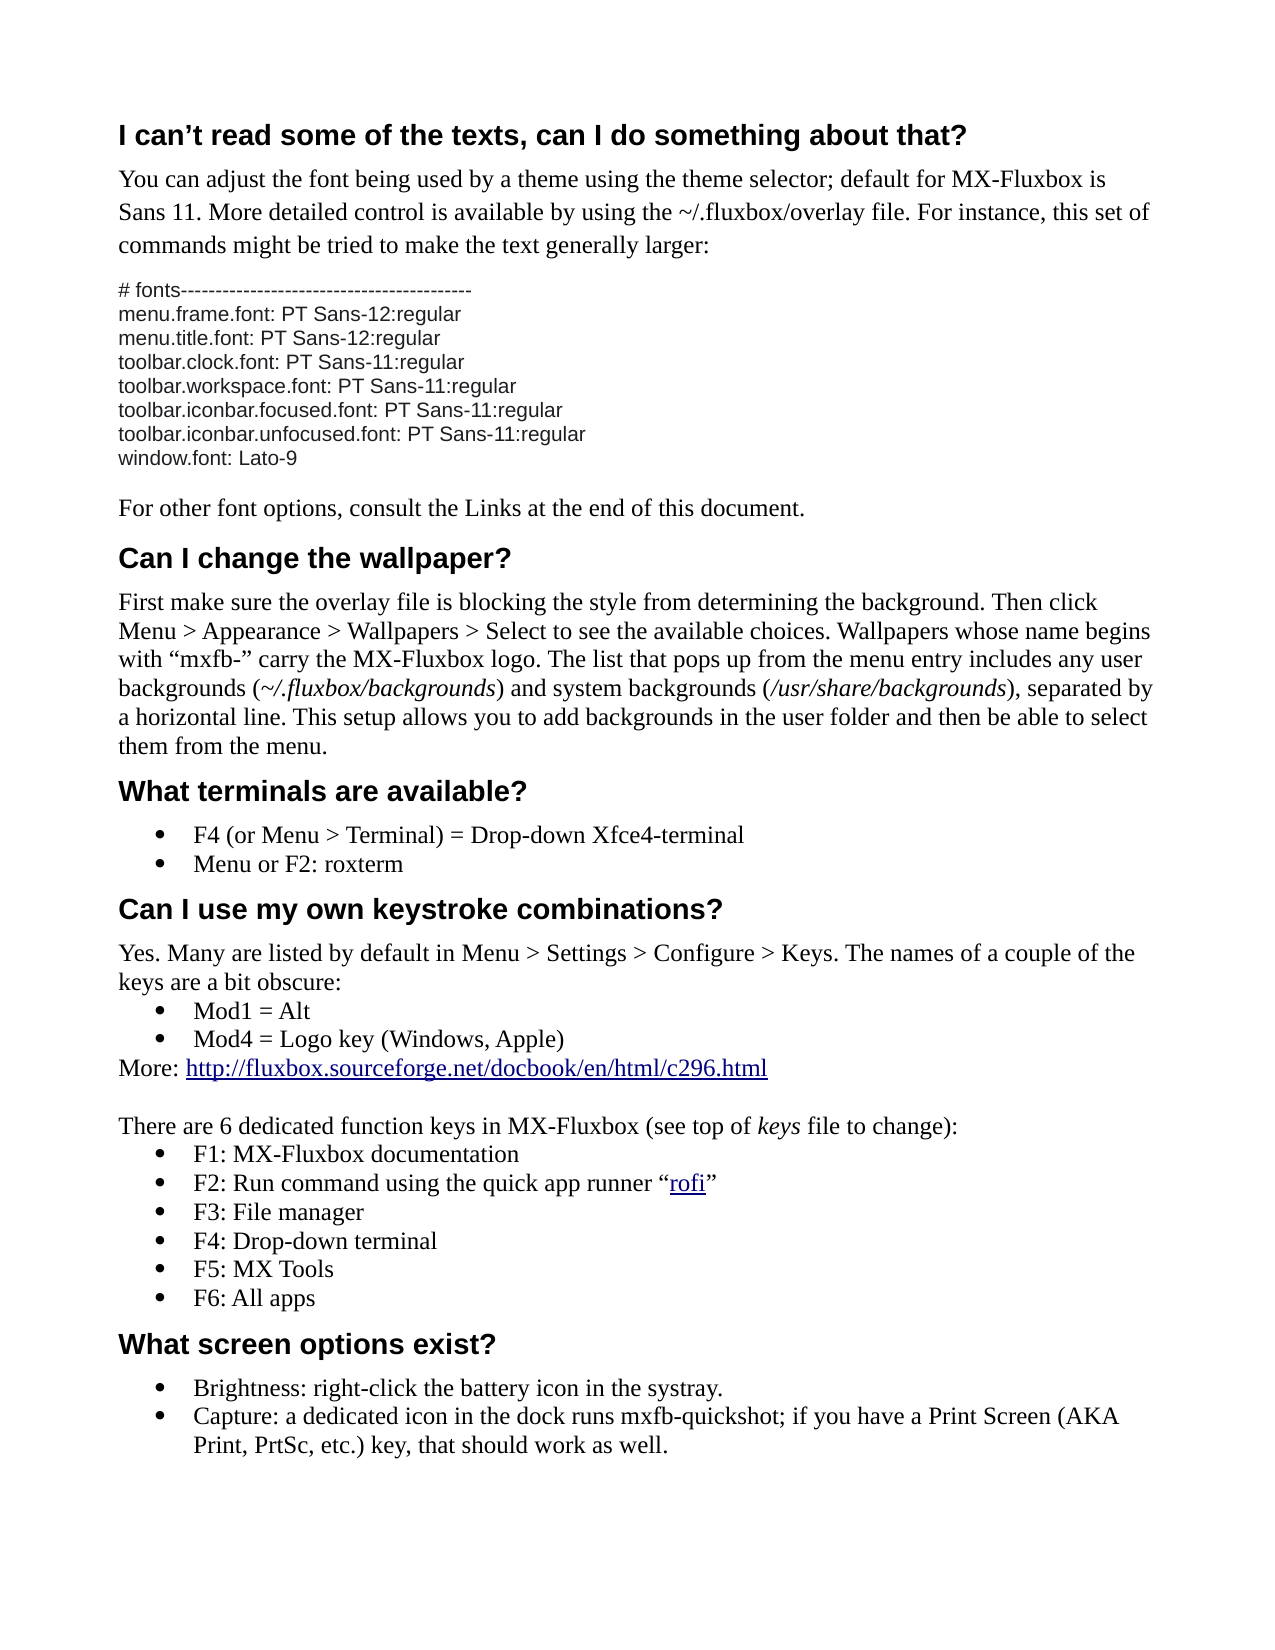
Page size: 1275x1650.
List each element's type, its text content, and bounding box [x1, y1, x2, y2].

text First make sure the overlay file is blocking the style from determining the background. Then click Menu > Appearance > Wallpapers > Select to see the available choices. Wallpapers whose name begins with “mxfb-” carry the MX-Fluxbox logo. The list that pops up from the menu entry includes any user backgrounds (~/.fluxbox/backgrounds) and system backgrounds (/usr/share/backgrounds), separated by a horizontal line. This setup allows you to add backgrounds in the user folder and then be able to select them from the menu. [118, 587, 1157, 759]
text More: http://fluxbox.sourceforge.net/docbook/en/html/c296.html [118, 1053, 1157, 1082]
subtitle I can’t read some of the texts, can I do something about that? [118, 118, 1157, 152]
list F4 (or Menu > Terminal) = Drop-down Xfce4-terminal [156, 820, 1157, 849]
list F2: Run command using the quick app runner “rofi” [156, 1168, 1157, 1197]
list F4: Drop-down terminal [156, 1226, 1157, 1254]
subtitle Can I use my own keystroke combinations? [118, 892, 1157, 926]
list Menu or F2: roxterm [156, 849, 1157, 878]
list Mod4 = Logo key (Windows, Apple) [156, 1024, 1157, 1053]
list F6: All apps [156, 1283, 1157, 1312]
list Capture: a dedicated icon in the dock runs mxfb-quickshot; if you have a Print Screen (AKA Print, PrtSc, etc.) key, that should work as well. [156, 1401, 1157, 1459]
text You can adjust the font being used by a theme using the theme selector; default for MX-Fluxbox is Sans 11. More detailed control is available by using the ~/.fluxbox/overlay file. For instance, this set of commands might be tried to make the text generally larger: [118, 164, 1157, 259]
list F3: File manager [156, 1197, 1157, 1226]
subtitle Can I change the wallpaper? [118, 541, 1157, 574]
text There are 6 dedicated function keys in MX-Fluxbox (see top of keys file to change): [118, 1111, 1157, 1139]
subtitle What screen options exist? [118, 1327, 1157, 1360]
list Brightness: right-click the battery icon in the systray. [156, 1373, 1157, 1401]
text For other font options, consult the Links at the end of this document. [118, 493, 1157, 522]
list F1: MX-Fluxbox documentation [156, 1139, 1157, 1168]
subtitle What terminals are available? [118, 774, 1157, 808]
list F5: MX Tools [156, 1254, 1157, 1283]
text # fonts------------------------------------------ menu.frame.font: PT Sans-12:regular menu.title.font: PT Sans-12:regular toolbar.clock.font: PT Sans-11:regular toolbar.workspace.font: PT Sans-11:regular toolbar.iconbar.focused.font: PT Sans-11:regular toolbar.iconbar.unfocused.font: PT Sans-11:regular window.font: Lato-9 [118, 278, 1157, 469]
list Mod1 = Alt [156, 996, 1157, 1024]
text Yes. Many are listed by default in Menu > Settings > Configure > Keys. The names of a couple of the keys are a bit obscure: [118, 938, 1157, 996]
